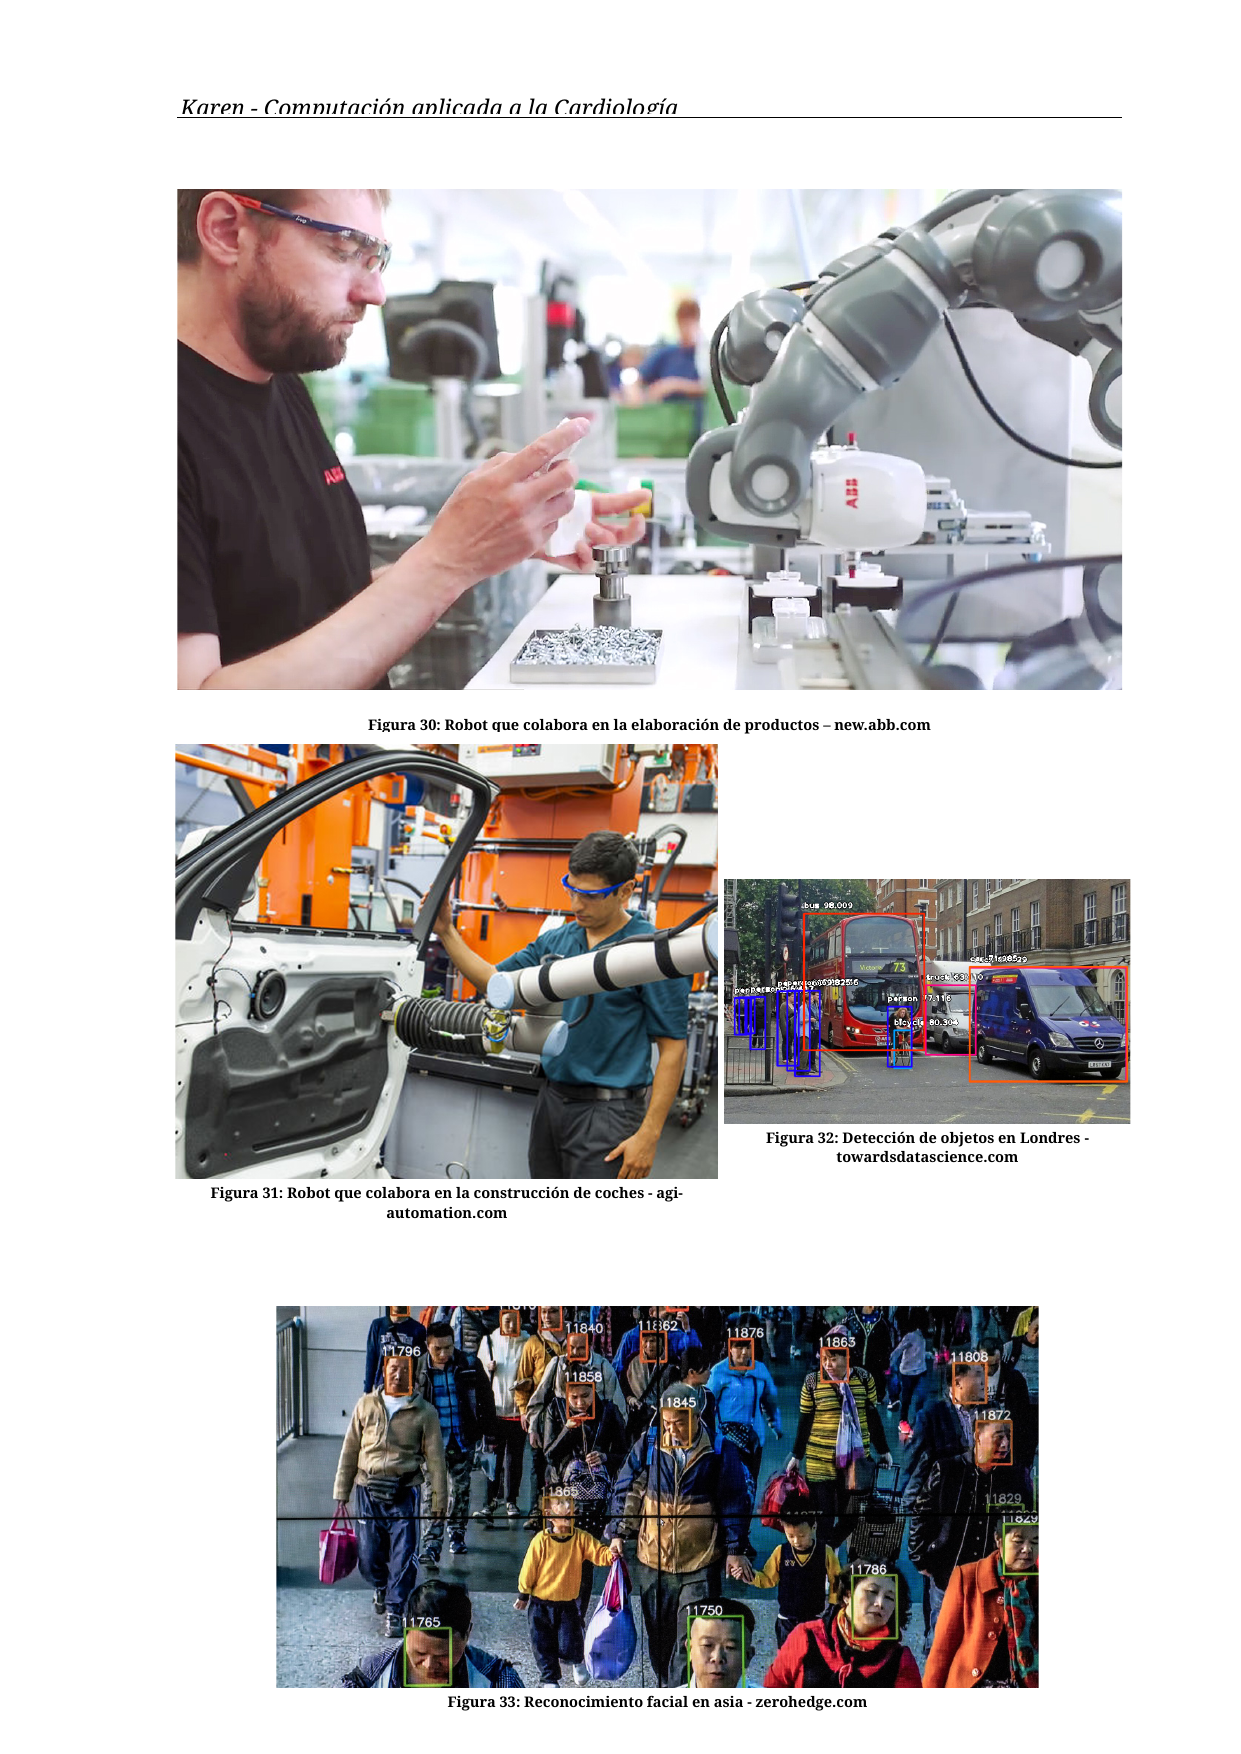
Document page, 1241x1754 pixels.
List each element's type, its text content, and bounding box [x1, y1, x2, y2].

text Figura 32: Detección de objetos en Londres - towardsdatascience.com [724, 1124, 1131, 1167]
text Figura 31: Robot que colabora en la construcción de coches - agi-automation.com [175, 1179, 718, 1223]
picture [276, 1306, 1039, 1688]
picture [724, 879, 1131, 1124]
picture [177, 189, 1123, 690]
text Figura 33: Reconocimiento facial en asia - zerohedge.com [276, 1688, 1039, 1712]
text Figura 30: Robot que colabora en la elaboración de productos – new.abb.com [177, 715, 1122, 735]
picture [175, 744, 718, 1179]
